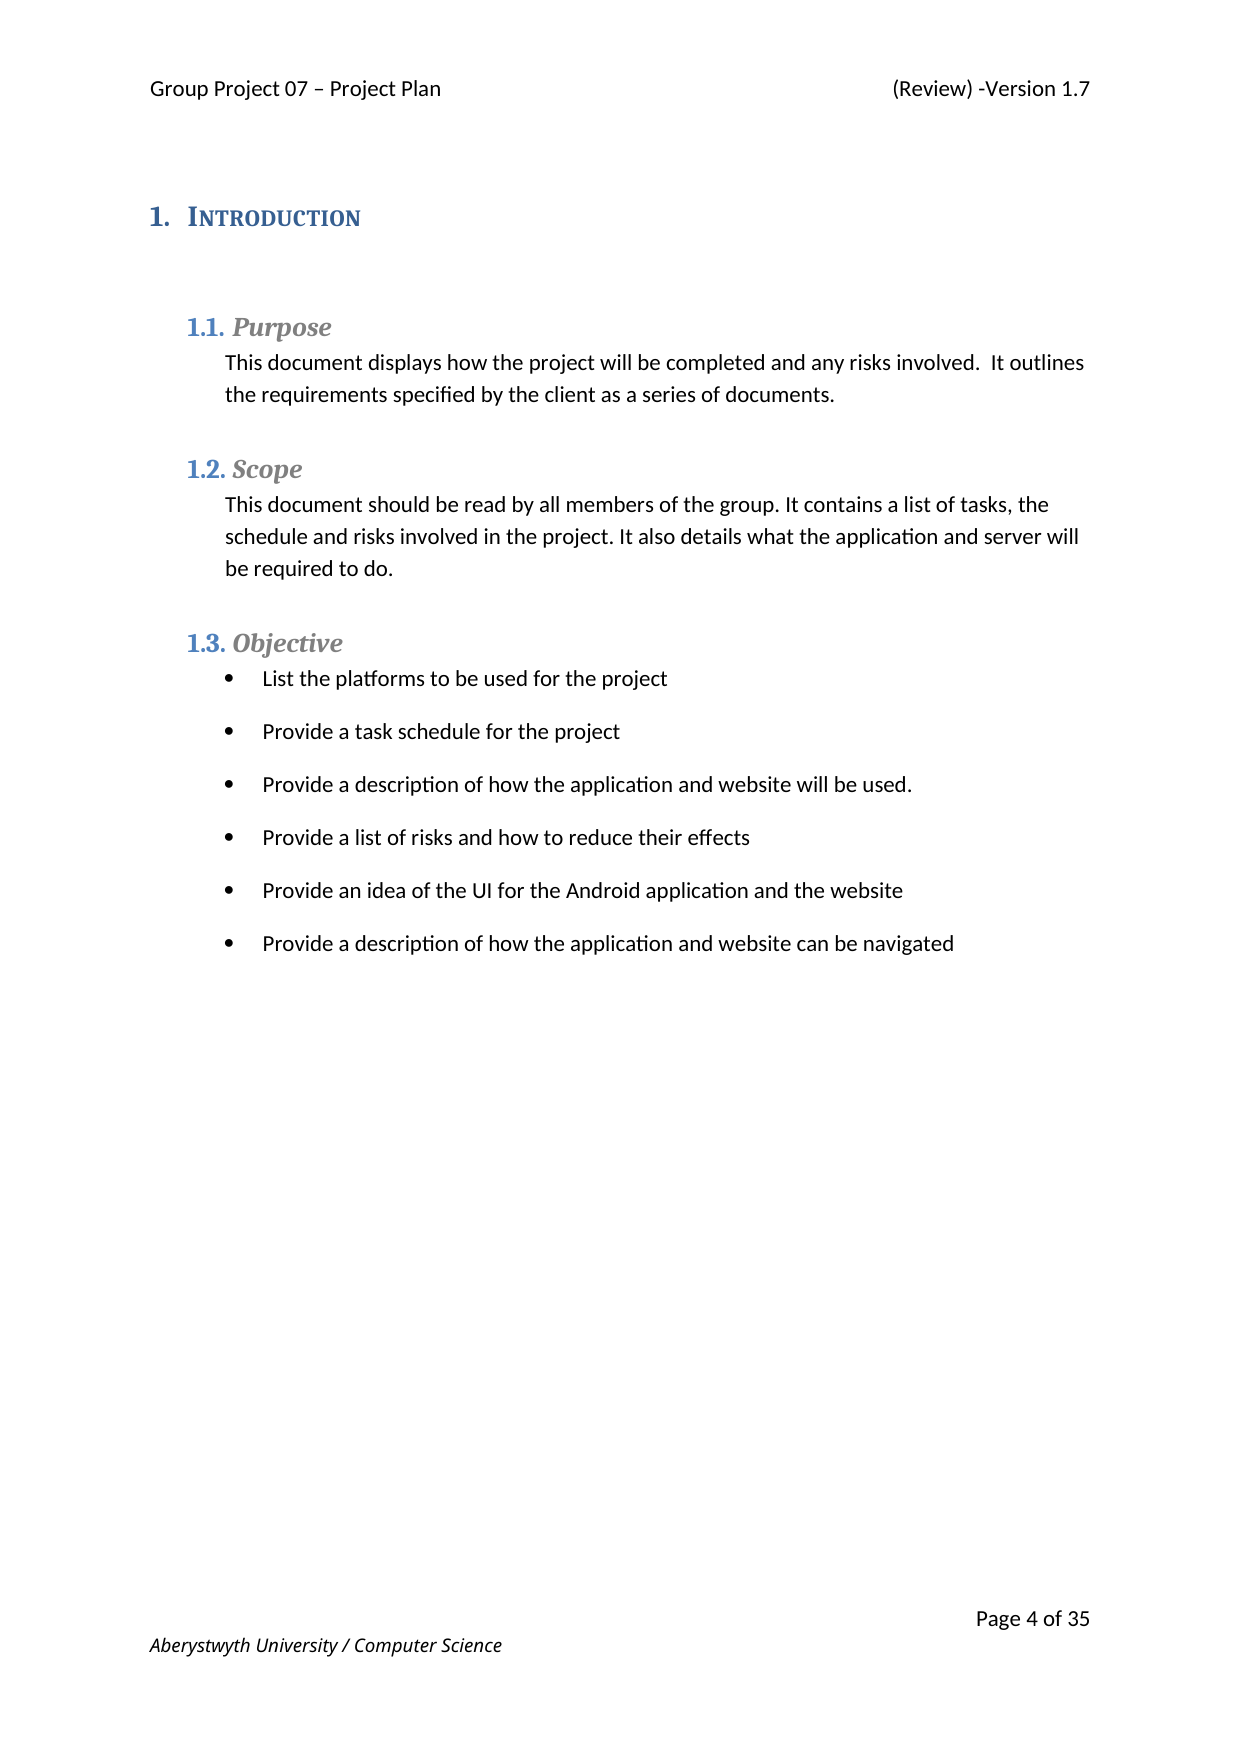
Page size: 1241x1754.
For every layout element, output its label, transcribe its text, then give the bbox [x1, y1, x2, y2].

subtitle Introduction [150, 200, 1090, 233]
text This document displays how the project will be completed and any risks involved. It outlines the requirements specified by the client as a series of documents. [225, 348, 1090, 408]
list Provide an idea of the UI for the Android application and the website [225, 876, 1090, 904]
list List the platforms to be used for the project [225, 664, 1090, 692]
list Provide a task schedule for the project [225, 717, 1090, 745]
list Provide a description of how the application and website can be navigated [225, 929, 1090, 957]
text This document should be read by all members of the group. It contains a list of tasks, the schedule and risks involved in the project. It also details what the application and server will be required to do. [225, 490, 1090, 582]
subtitle Purpose [187, 312, 1090, 343]
list Provide a list of risks and how to reduce their effects [225, 823, 1090, 851]
subtitle Scope [187, 454, 1090, 485]
subtitle Objective [187, 628, 1090, 659]
list Provide a description of how the application and website will be used. [225, 770, 1090, 798]
